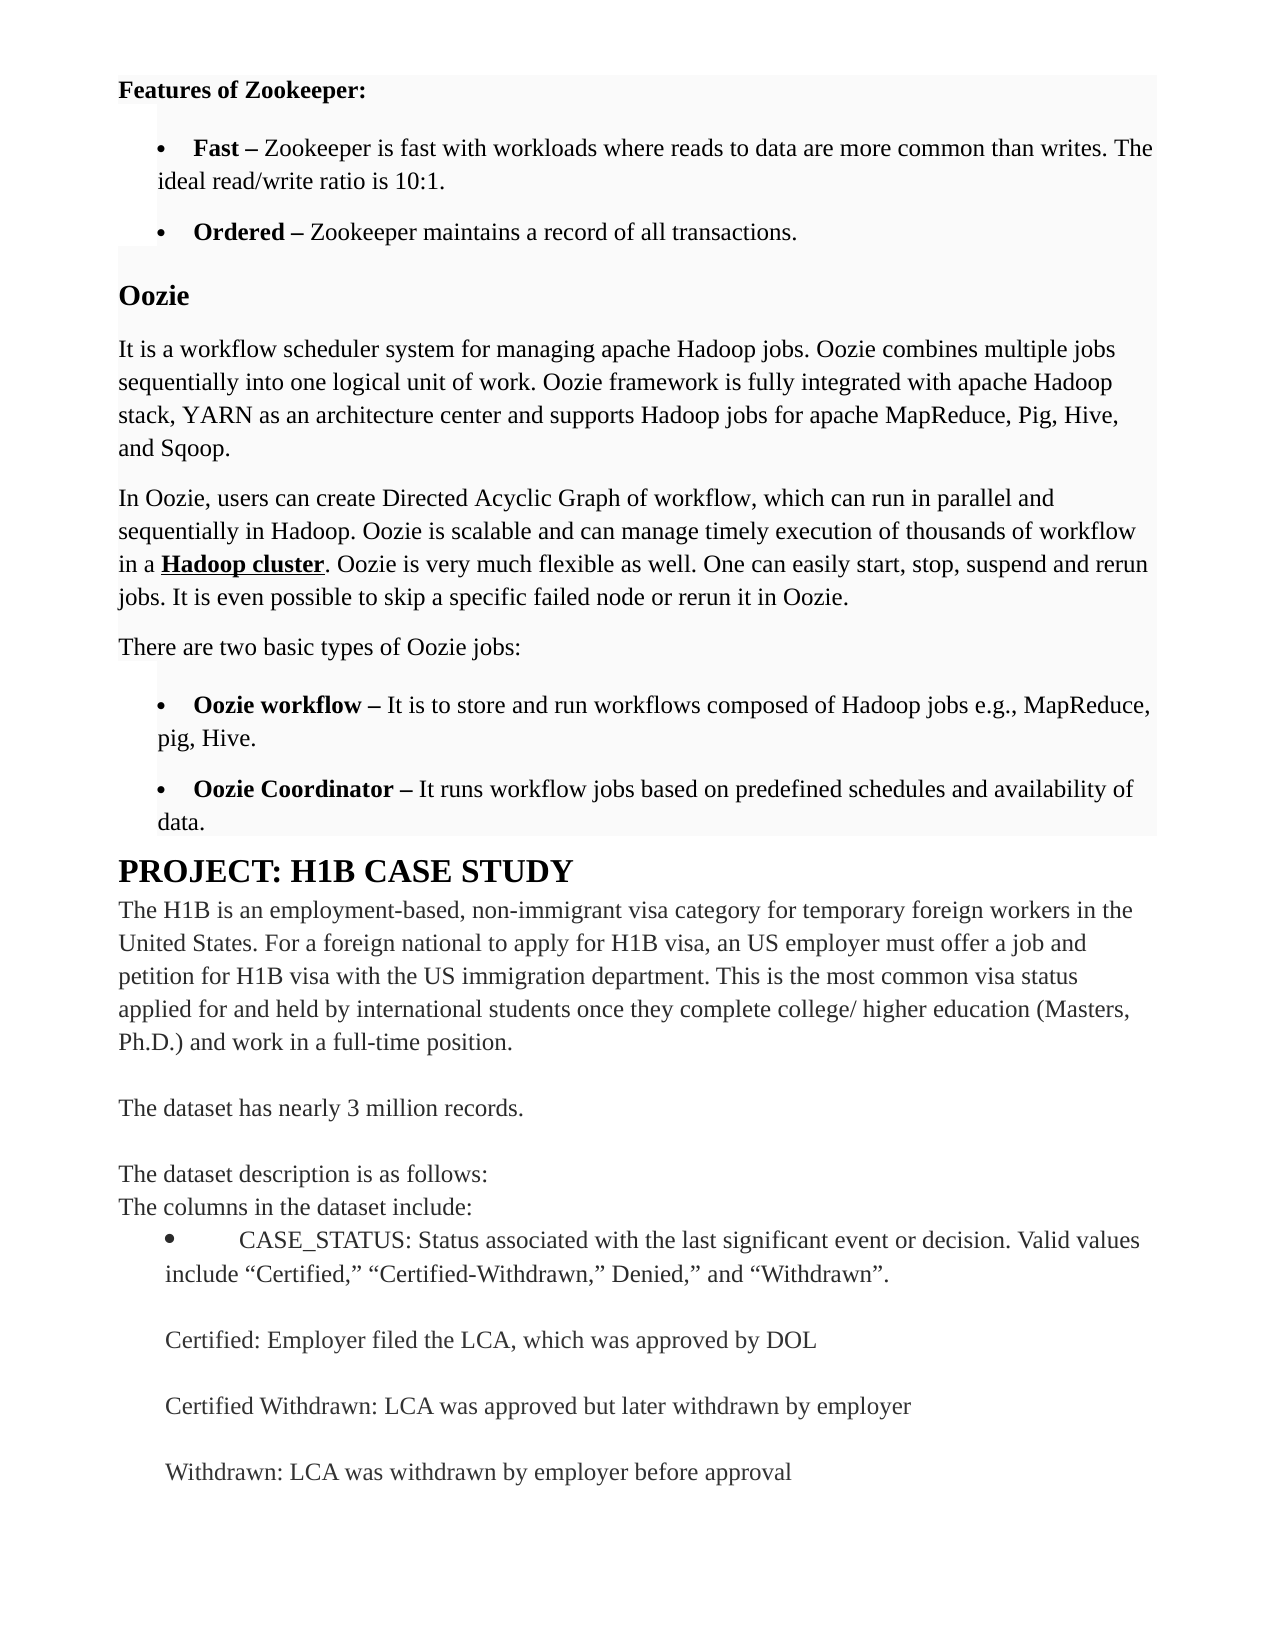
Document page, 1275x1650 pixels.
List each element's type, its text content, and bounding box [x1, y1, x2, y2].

text The dataset description is as follows: [118, 1159, 1157, 1188]
text The H1B is an employment-based, non-immigrant visa category for temporary foreign workers in the United States. For a foreign national to apply for H1B visa, an US employer must offer a job and petition for H1B visa with the US immigration department. This is the most common visa status applied for and held by international students once they complete college/ higher education (Masters, Ph.D.) and work in a full-time position. [118, 895, 1157, 1056]
text PROJECT: H1B CASE STUDY [118, 851, 1157, 889]
text It is a workflow scheduler system for managing apache Hadoop jobs. Oozie combines multiple jobs sequentially into one logical unit of work. Oozie framework is fully integrated with apache Hadoop stack, YARN as an architecture center and supports Hadoop jobs for apache MapReduce, Pig, Hive, and Sqoop. [118, 334, 1157, 461]
list CASE_STATUS: Status associated with the last significant event or decision. Valid values include “Certified,” “Certified-Withdrawn,” Denied,” and “Withdrawn”. [165, 1225, 1157, 1287]
text Certified Withdrawn: LCA was approved but later withdrawn by employer [165, 1391, 1157, 1453]
text The columns in the dataset include: [118, 1192, 1157, 1221]
text Certified: Employer filed the LCA, which was approved by DOL [165, 1325, 1157, 1387]
text In Oozie, users can create Directed Acyclic Graph of workflow, which can run in parallel and sequentially in Hadoop. Oozie is scalable and can manage timely execution of thousands of workflow in a Hadoop cluster. Oozie is very much flexible as well. One can easily start, stop, suspend and rerun jobs. It is even possible to skip a specific failed node or rerun it in Oozie. [118, 483, 1157, 611]
list Oozie Coordinator – It runs workflow jobs based on predefined schedules and availability of data. [157, 774, 1157, 836]
list Oozie workflow – It is to store and run workflows composed of Hadoop jobs e.g., MapReduce, pig, Hive. [157, 690, 1157, 752]
text Withdrawn: LCA was withdrawn by employer before approval [165, 1457, 1157, 1519]
text There are two basic types of Oozie jobs: [118, 632, 1157, 661]
list Ordered – Zookeeper maintains a record of all transactions. [157, 217, 1157, 246]
text Oozie [118, 278, 1157, 311]
list Fast – Zookeeper is fast with workloads where reads to data are more common than writes. The ideal read/write ratio is 10:1. [157, 133, 1157, 195]
text The dataset has nearly 3 million records. [118, 1093, 1157, 1122]
text Features of Zookeeper: [118, 75, 1157, 104]
